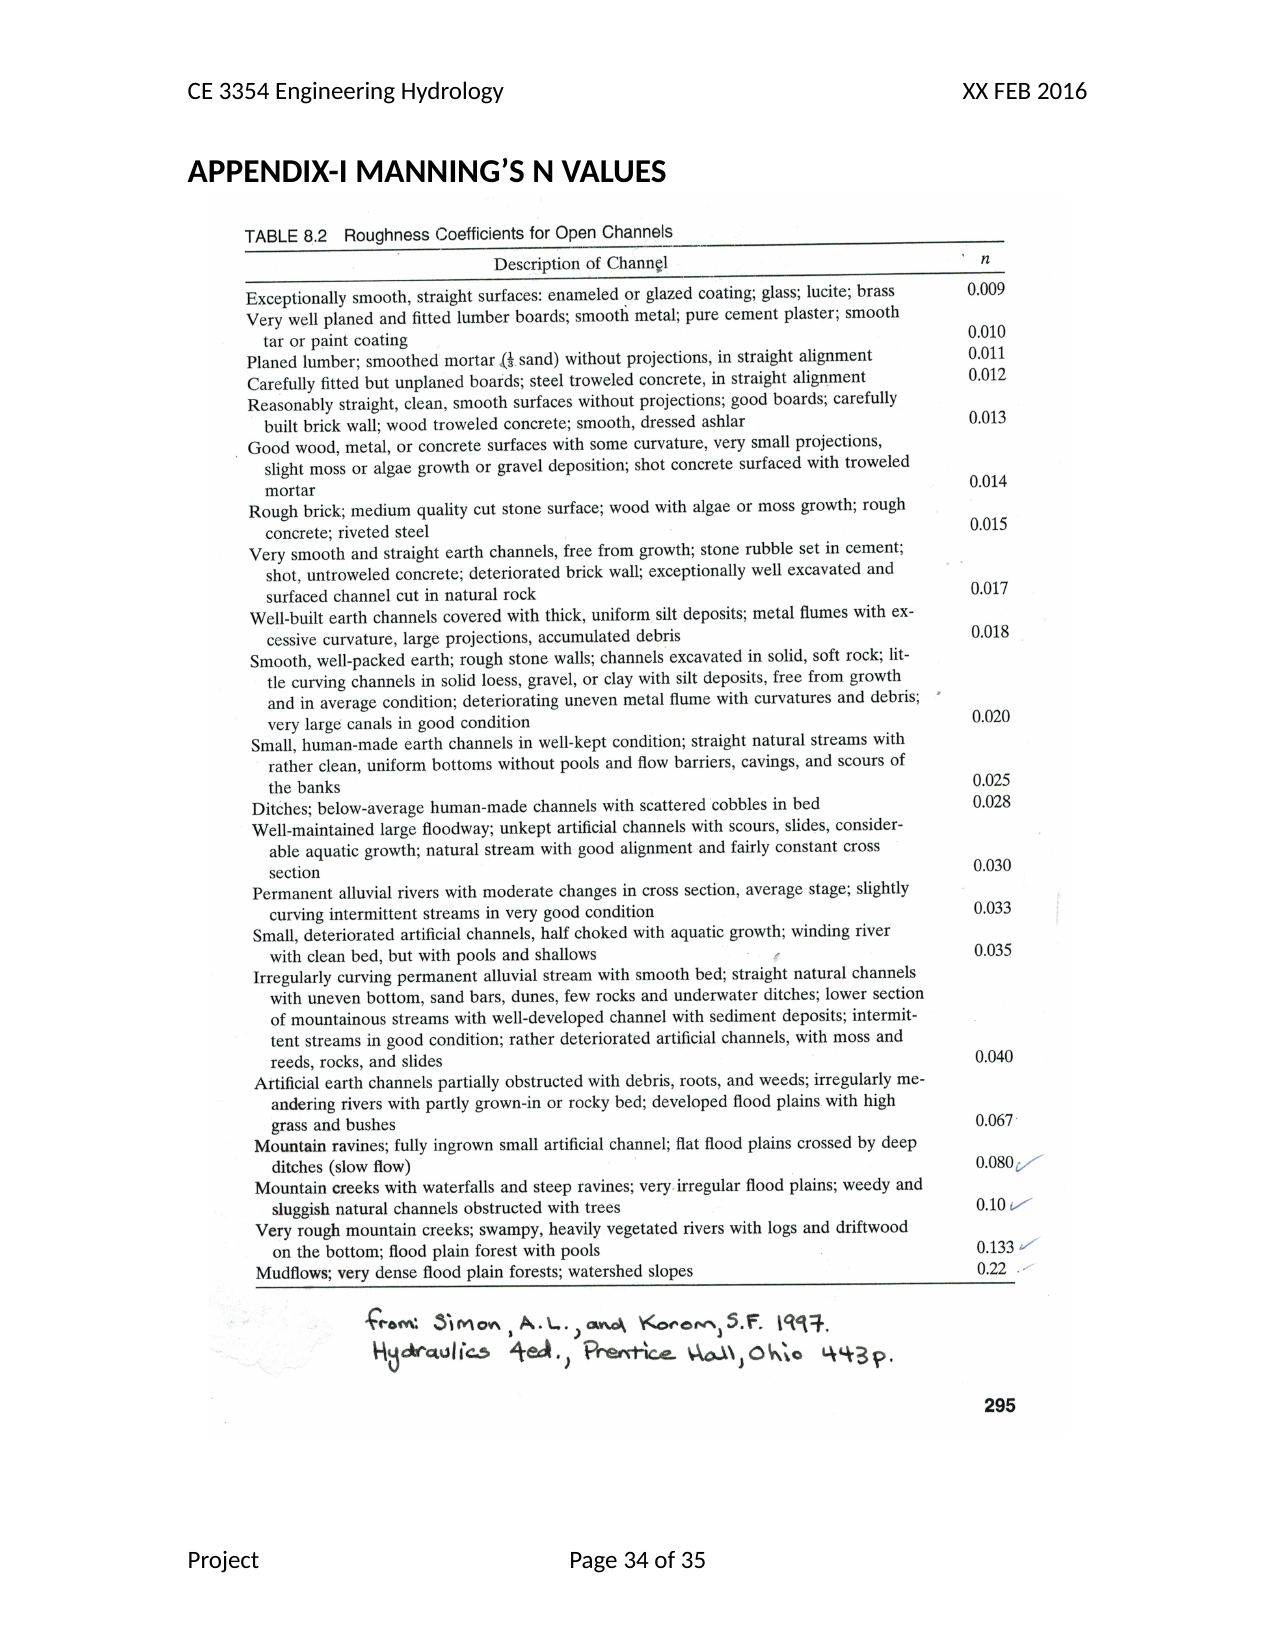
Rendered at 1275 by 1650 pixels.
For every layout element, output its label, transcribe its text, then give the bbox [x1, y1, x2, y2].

picture [208, 197, 1066, 1435]
subtitle APPENDIX-I MANNING’S N VALUES [187, 150, 1087, 191]
